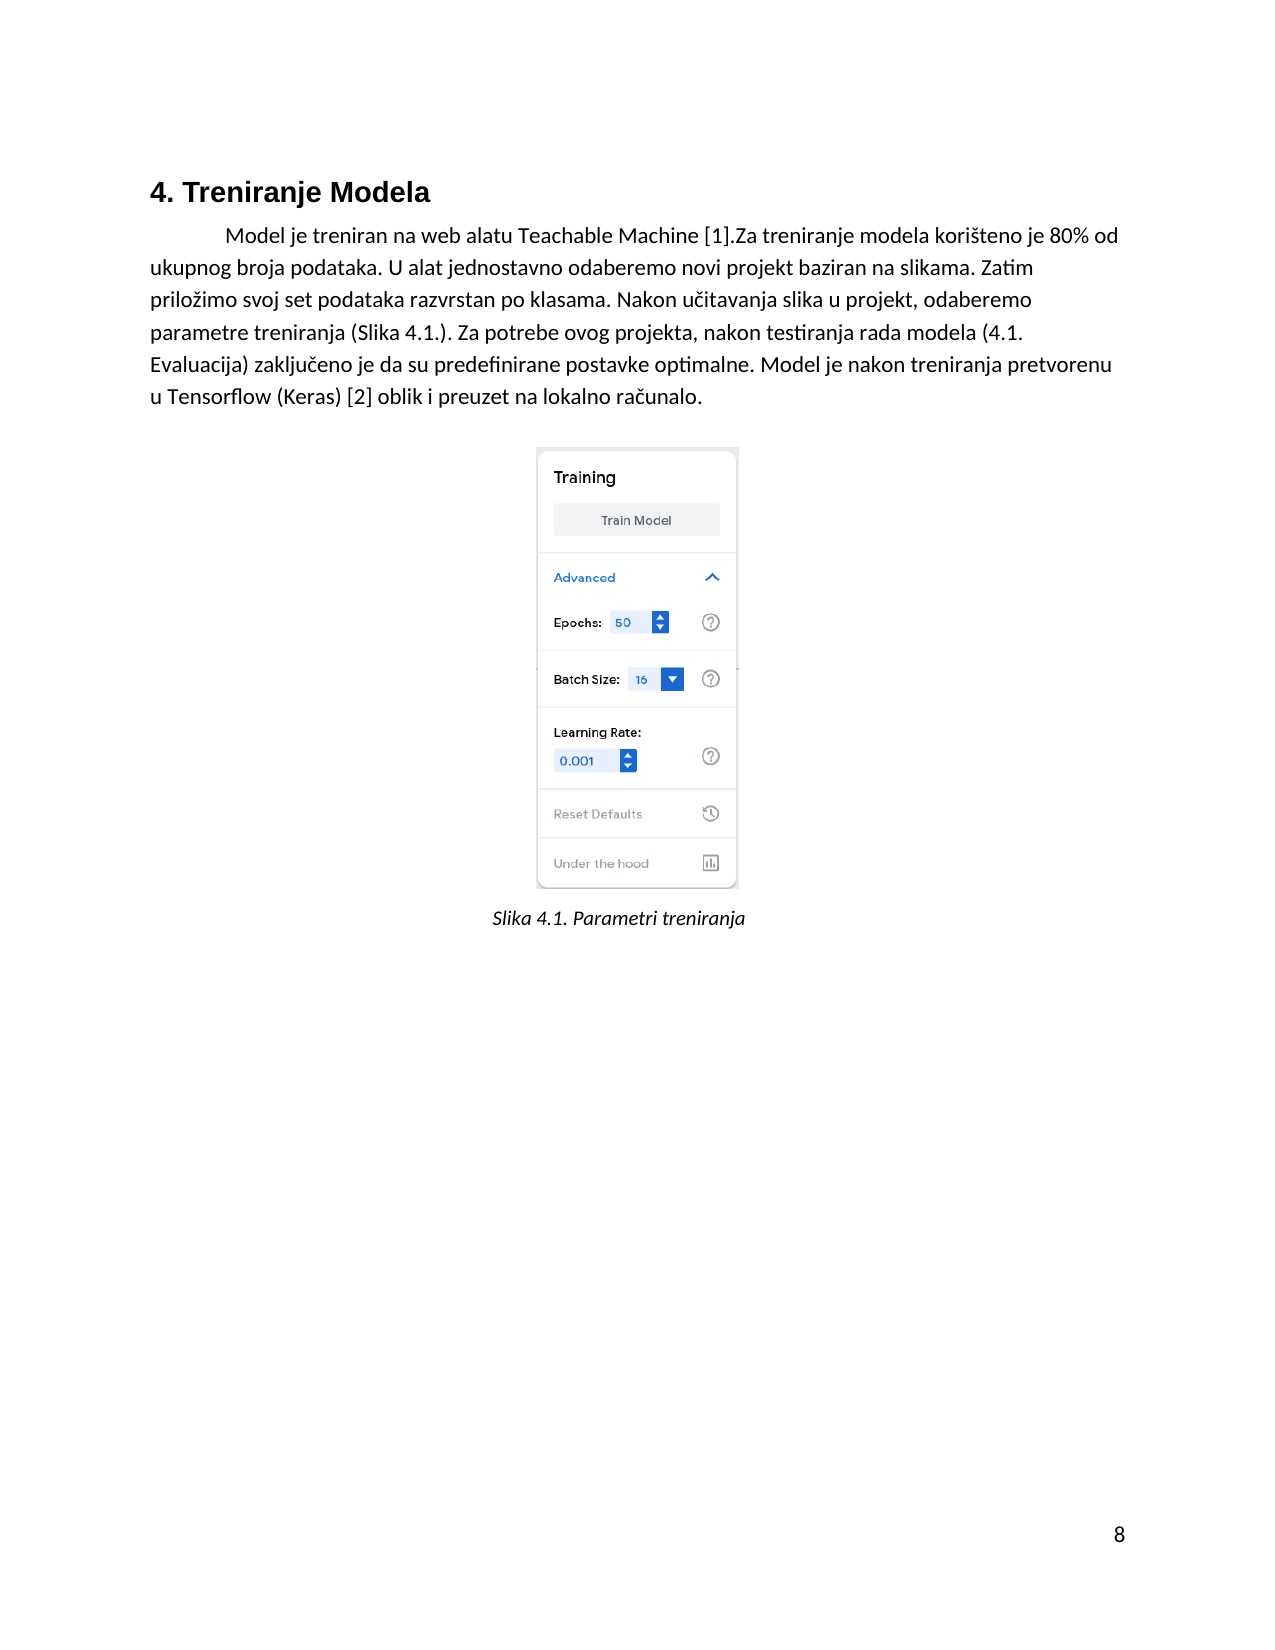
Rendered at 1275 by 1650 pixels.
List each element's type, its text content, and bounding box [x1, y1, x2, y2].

picture [536, 447, 739, 889]
text Slika 4.1. Parametri treniranja [492, 447, 782, 931]
text Model je treniran na web alatu Teachable Machine [1].Za treniranje modela korišteno je 80% od ukupnog broja podataka. U alat jednostavno odaberemo novi projekt baziran na slikama. Zatim priložimo svoj set podataka razvrstan po klasama. Nakon učitavanja slika u projekt, odaberemo parametre treniranja (Slika 4.1.). Za potrebe ovog projekta, nakon testiranja rada modela (4.1. Evaluacija) zaključeno je da su predefinirane postavke optimalne. Model je nakon treniranja pretvorenu u Tensorflow (Keras) [2] oblik i preuzet na lokalno računalo. [150, 221, 1125, 410]
subtitle 4. Treniranje Modela [150, 175, 1125, 208]
